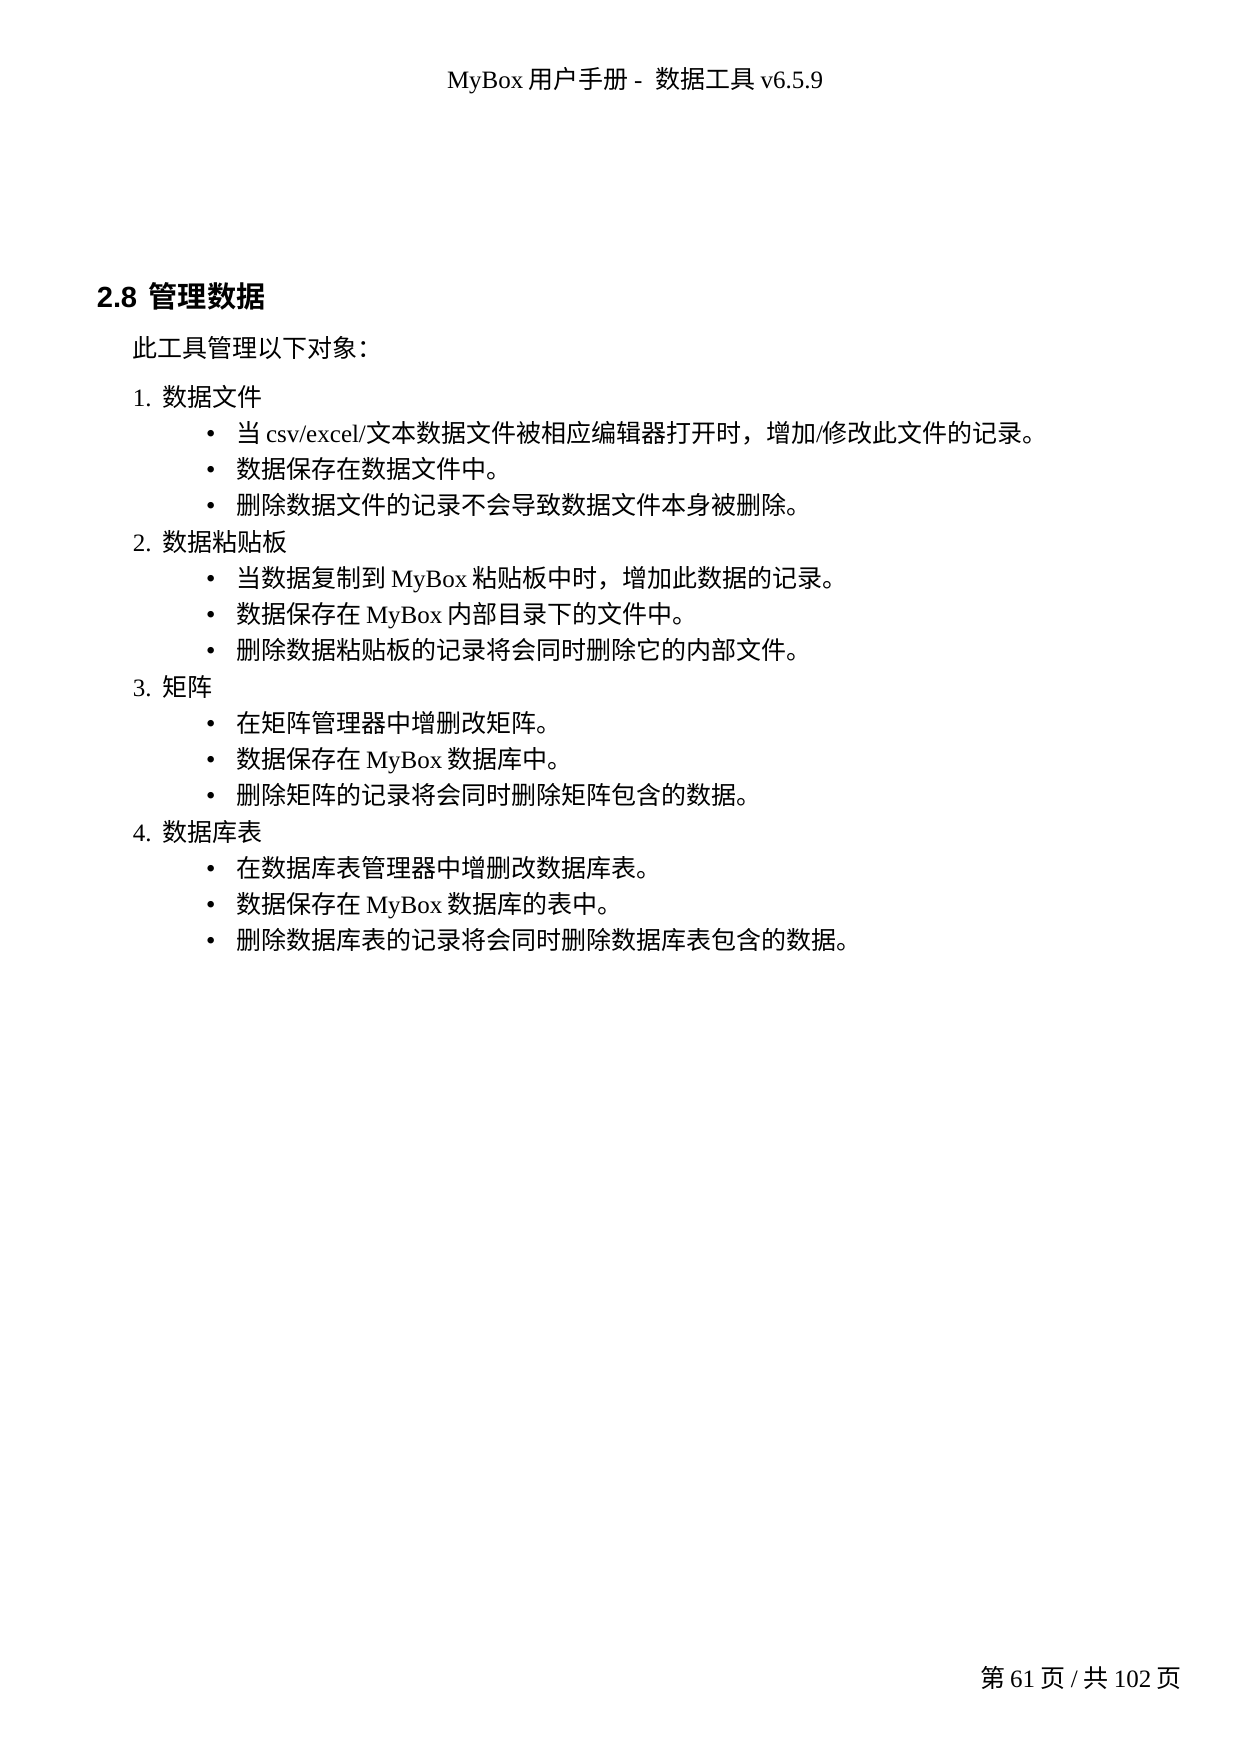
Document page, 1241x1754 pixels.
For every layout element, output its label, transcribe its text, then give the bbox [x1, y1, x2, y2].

list 数据保存在MyBox数据库中。 [206, 739, 1181, 776]
list 在数据库表管理器中增删改数据库表。 [206, 848, 1181, 884]
list 删除数据文件的记录不会导致数据文件本身被删除。 [206, 486, 1181, 522]
list 删除数据粘贴板的记录将会同时删除它的内部文件。 [206, 631, 1181, 667]
list 数据保存在数据文件中。 [206, 449, 1181, 486]
list 数据库表 [133, 812, 1181, 848]
subtitle 管理数据 [88, 273, 1181, 316]
list 当数据复制到MyBox粘贴板中时，增加此数据的记录。 [206, 558, 1181, 594]
text 此工具管理以下对象： [88, 328, 1181, 364]
list 数据文件 [133, 377, 1181, 413]
list 矩阵 [133, 667, 1181, 703]
list 数据保存在MyBox内部目录下的文件中。 [206, 594, 1181, 631]
list 删除数据库表的记录将会同时删除数据库表包含的数据。 [206, 921, 1181, 957]
list 数据保存在MyBox数据库的表中。 [206, 884, 1181, 921]
list 删除矩阵的记录将会同时删除矩阵包含的数据。 [206, 776, 1181, 812]
list 数据粘贴板 [133, 522, 1181, 558]
list 当csv/excel/文本数据文件被相应编辑器打开时，增加/修改此文件的记录。 [206, 413, 1181, 449]
list 在矩阵管理器中增删改矩阵。 [206, 703, 1181, 739]
